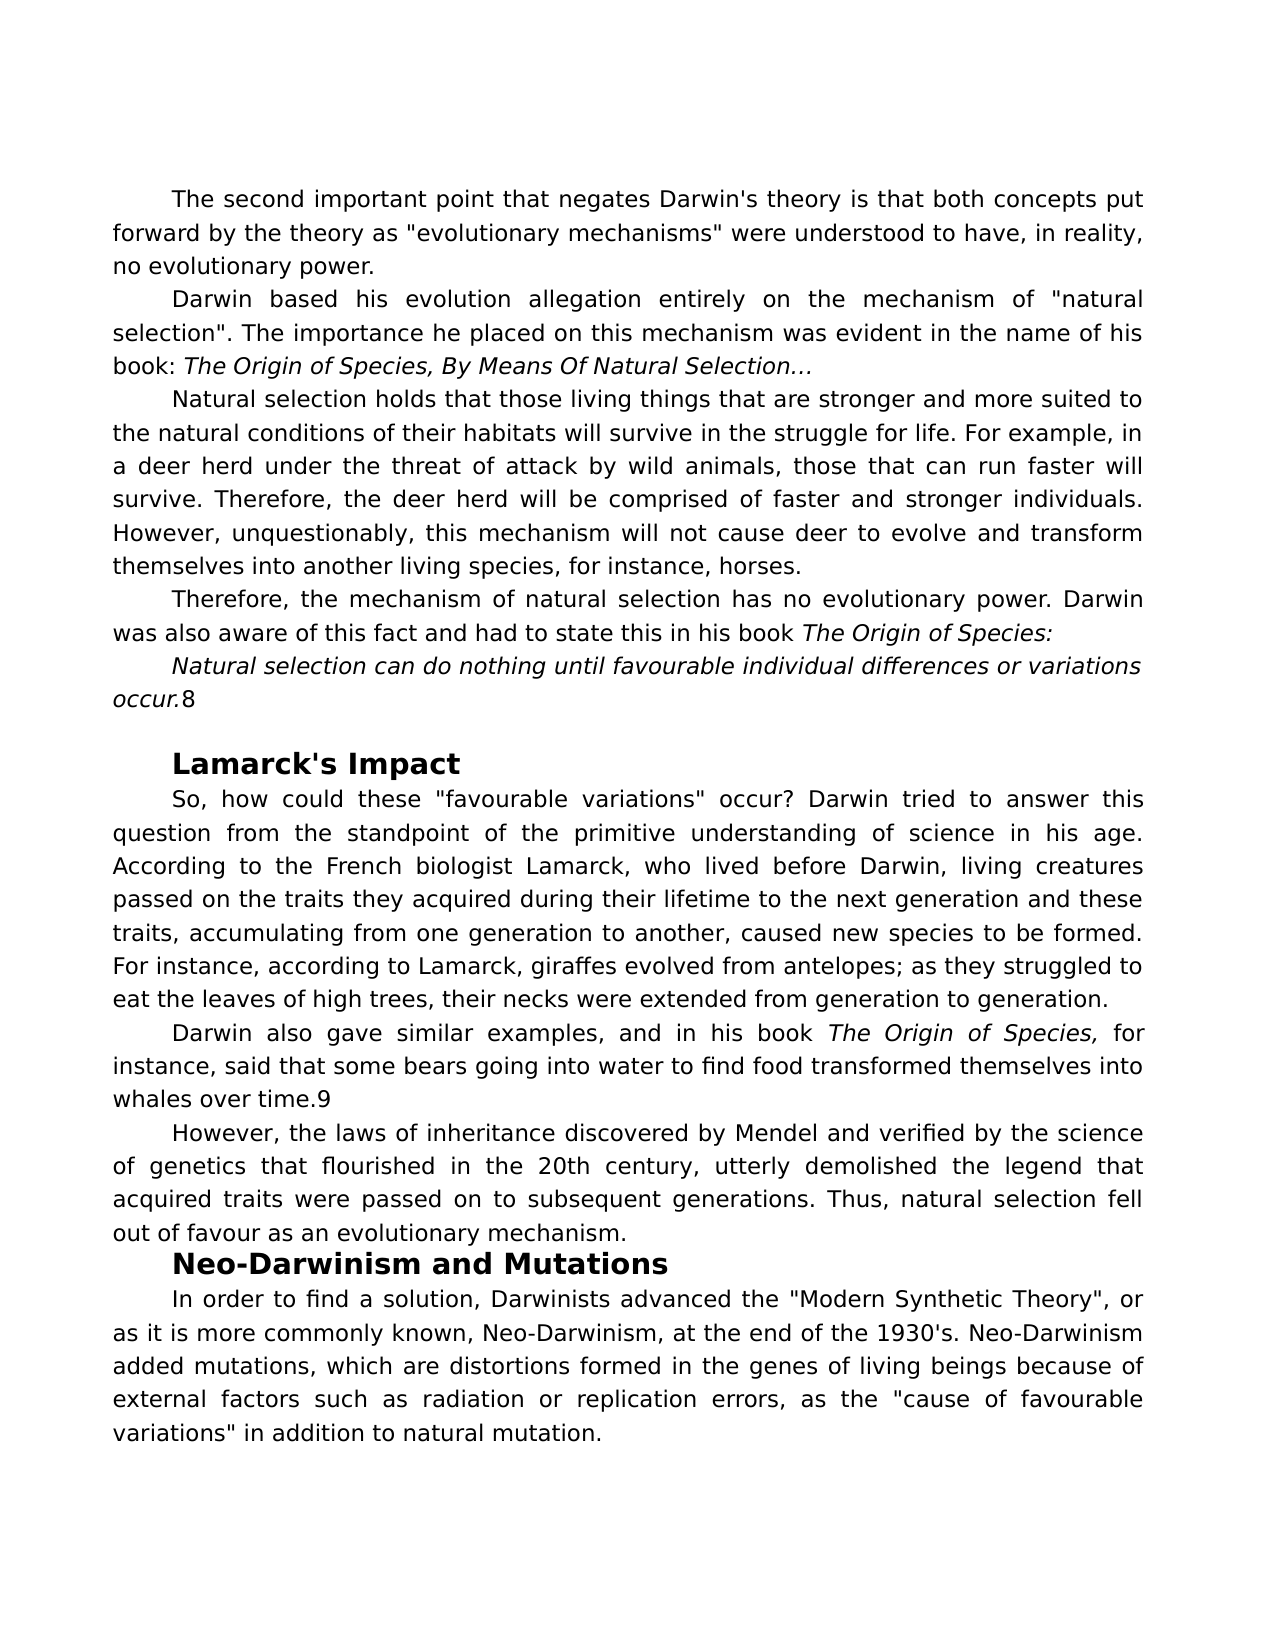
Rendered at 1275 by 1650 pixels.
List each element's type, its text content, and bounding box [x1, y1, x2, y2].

text Darwin based his evolution allegation entirely on the mechanism of "natural selection". The importance he placed on this mechanism was evident in the name of his book: The Origin of Species, By Means Of Natural Selection… [112, 281, 1145, 381]
text Lamarck's Impact [112, 748, 1145, 781]
text Natural selection holds that those living things that are stronger and more suited to the natural conditions of their habitats will survive in the struggle for life. For example, in a deer herd under the threat of attack by wild animals, those that can run faster will survive. Therefore, the deer herd will be comprised of faster and stronger individuals. However, unquestionably, this mechanism will not cause deer to evolve and transform themselves into another living species, for instance, horses. [112, 381, 1145, 581]
text However, the laws of inheritance discovered by Mendel and verified by the science of genetics that flourished in the 20th century, utterly demolished the legend that acquired traits were passed on to subsequent generations. Thus, natural selection fell out of favour as an evolutionary mechanism. [112, 1114, 1145, 1248]
text Natural selection can do nothing until favourable individual differences or variations occur.8 [112, 648, 1145, 714]
text Neo-Darwinism and Mutations [112, 1248, 1145, 1281]
text In order to find a solution, Darwinists advanced the "Modern Synthetic Theory", or as it is more commonly known, Neo-Darwinism, at the end of the 1930's. Neo-Darwinism added mutations, which are distortions formed in the genes of living beings because of external factors such as radiation or replication errors, as the "cause of favourable variations" in addition to natural mutation. [112, 1281, 1145, 1448]
text Therefore, the mechanism of natural selection has no evolutionary power. Darwin was also aware of this fact and had to state this in his book The Origin of Species: [112, 581, 1145, 648]
text The second important point that negates Darwin's theory is that both concepts put forward by the theory as "evolutionary mechanisms" were understood to have, in reality, no evolutionary power. [112, 181, 1145, 281]
text So, how could these "favourable variations" occur? Darwin tried to answer this question from the standpoint of the primitive understanding of science in his age. According to the French biologist Lamarck, who lived before Darwin, living creatures passed on the traits they acquired during their lifetime to the next generation and these traits, accumulating from one generation to another, caused new species to be formed. For instance, according to Lamarck, giraffes evolved from antelopes; as they struggled to eat the leaves of high trees, their necks were extended from generation to generation. [112, 781, 1145, 1014]
text Darwin also gave similar examples, and in his book The Origin of Species, for instance, said that some bears going into water to find food transformed themselves into whales over time.9 [112, 1014, 1145, 1114]
